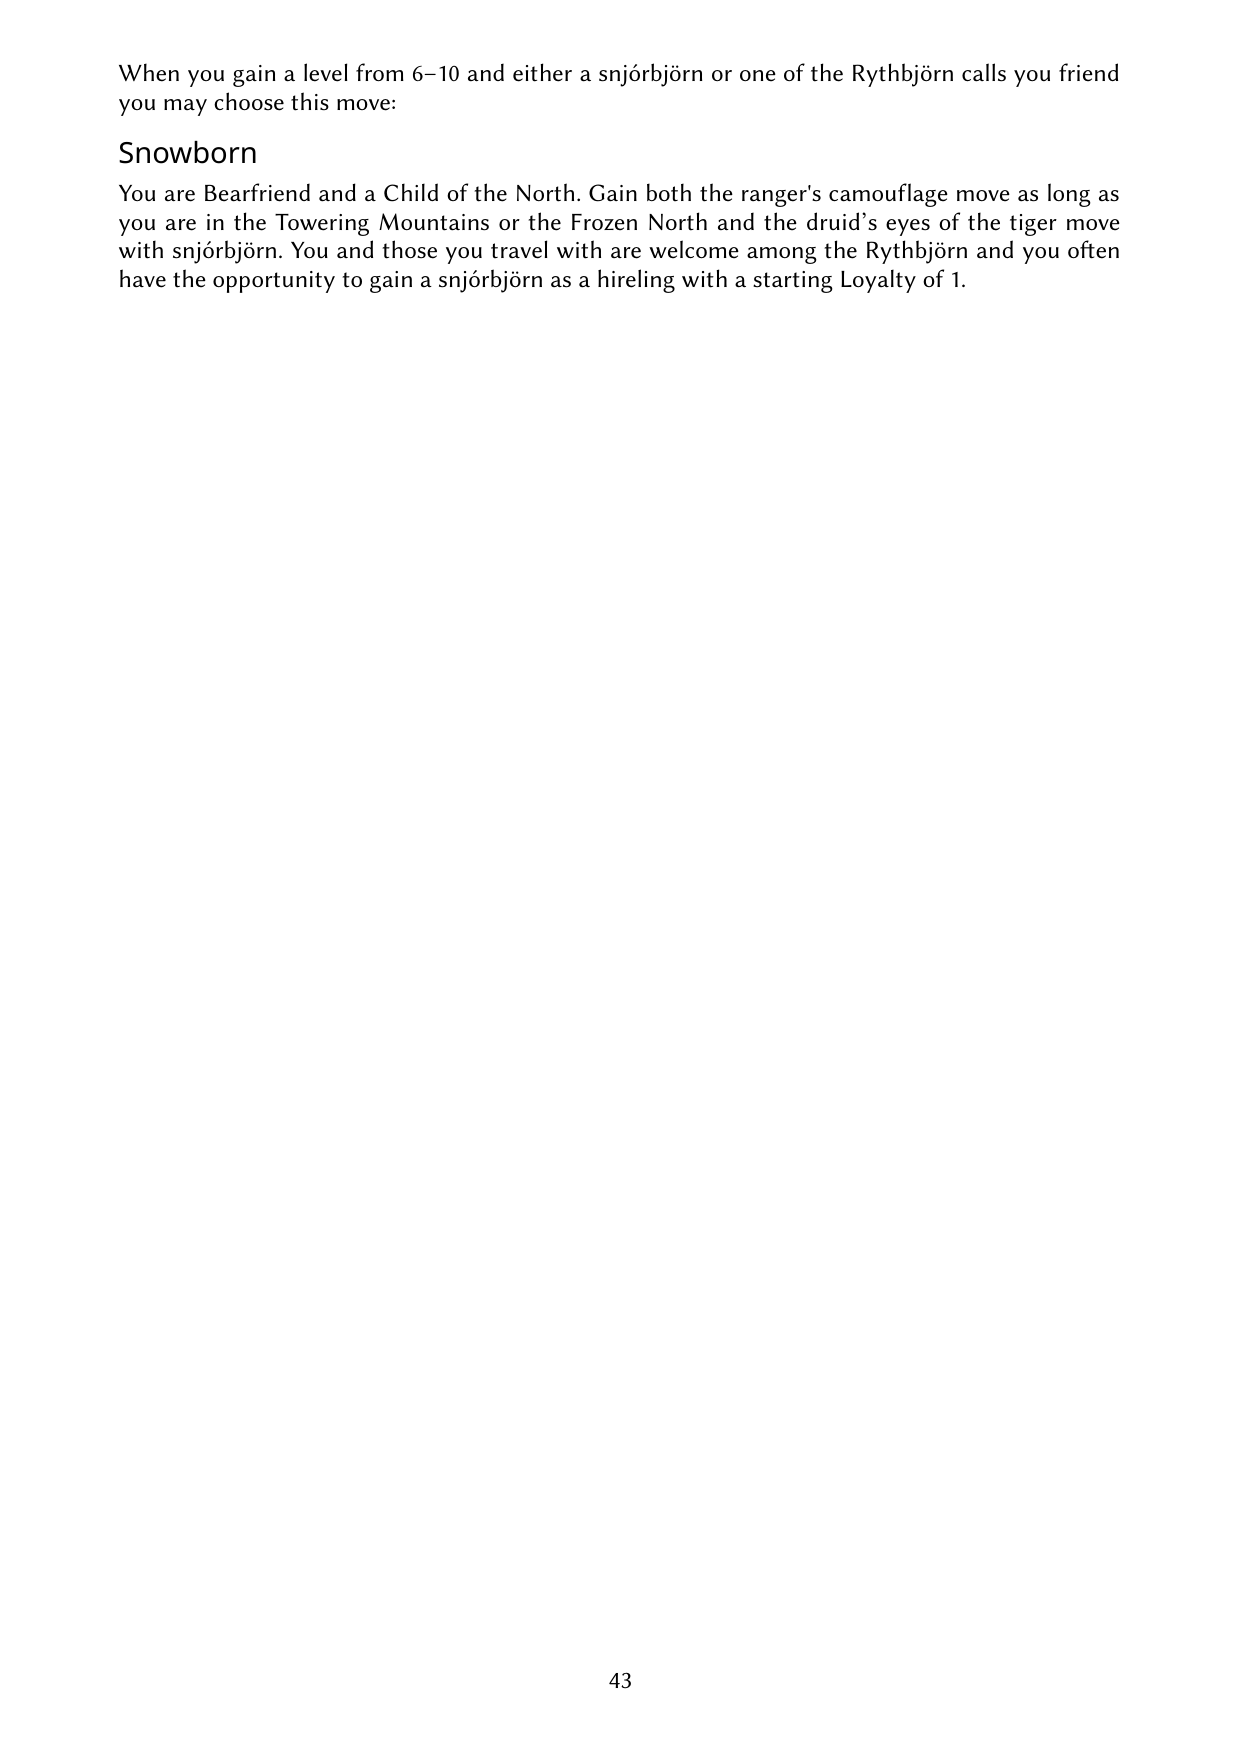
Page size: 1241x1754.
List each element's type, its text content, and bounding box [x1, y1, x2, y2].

text When you gain a level from 6–10 and either a snjórbjörn or one of the Rythbjörn calls you friend you may choose this move: [118, 59, 1122, 116]
subtitle Snowborn [118, 133, 1122, 172]
text You are Bearfriend and a Child of the North. Gain both the ranger's camouflage move as long as you are in the Towering Mountains or the Frozen North and the druid’s eyes of the tiger move with snjórbjörn. You and those you travel with are welcome among the Rythbjörn and you often have the opportunity to gain a snjórbjörn as a hireling with a starting Loyalty of 1. [118, 179, 1122, 294]
